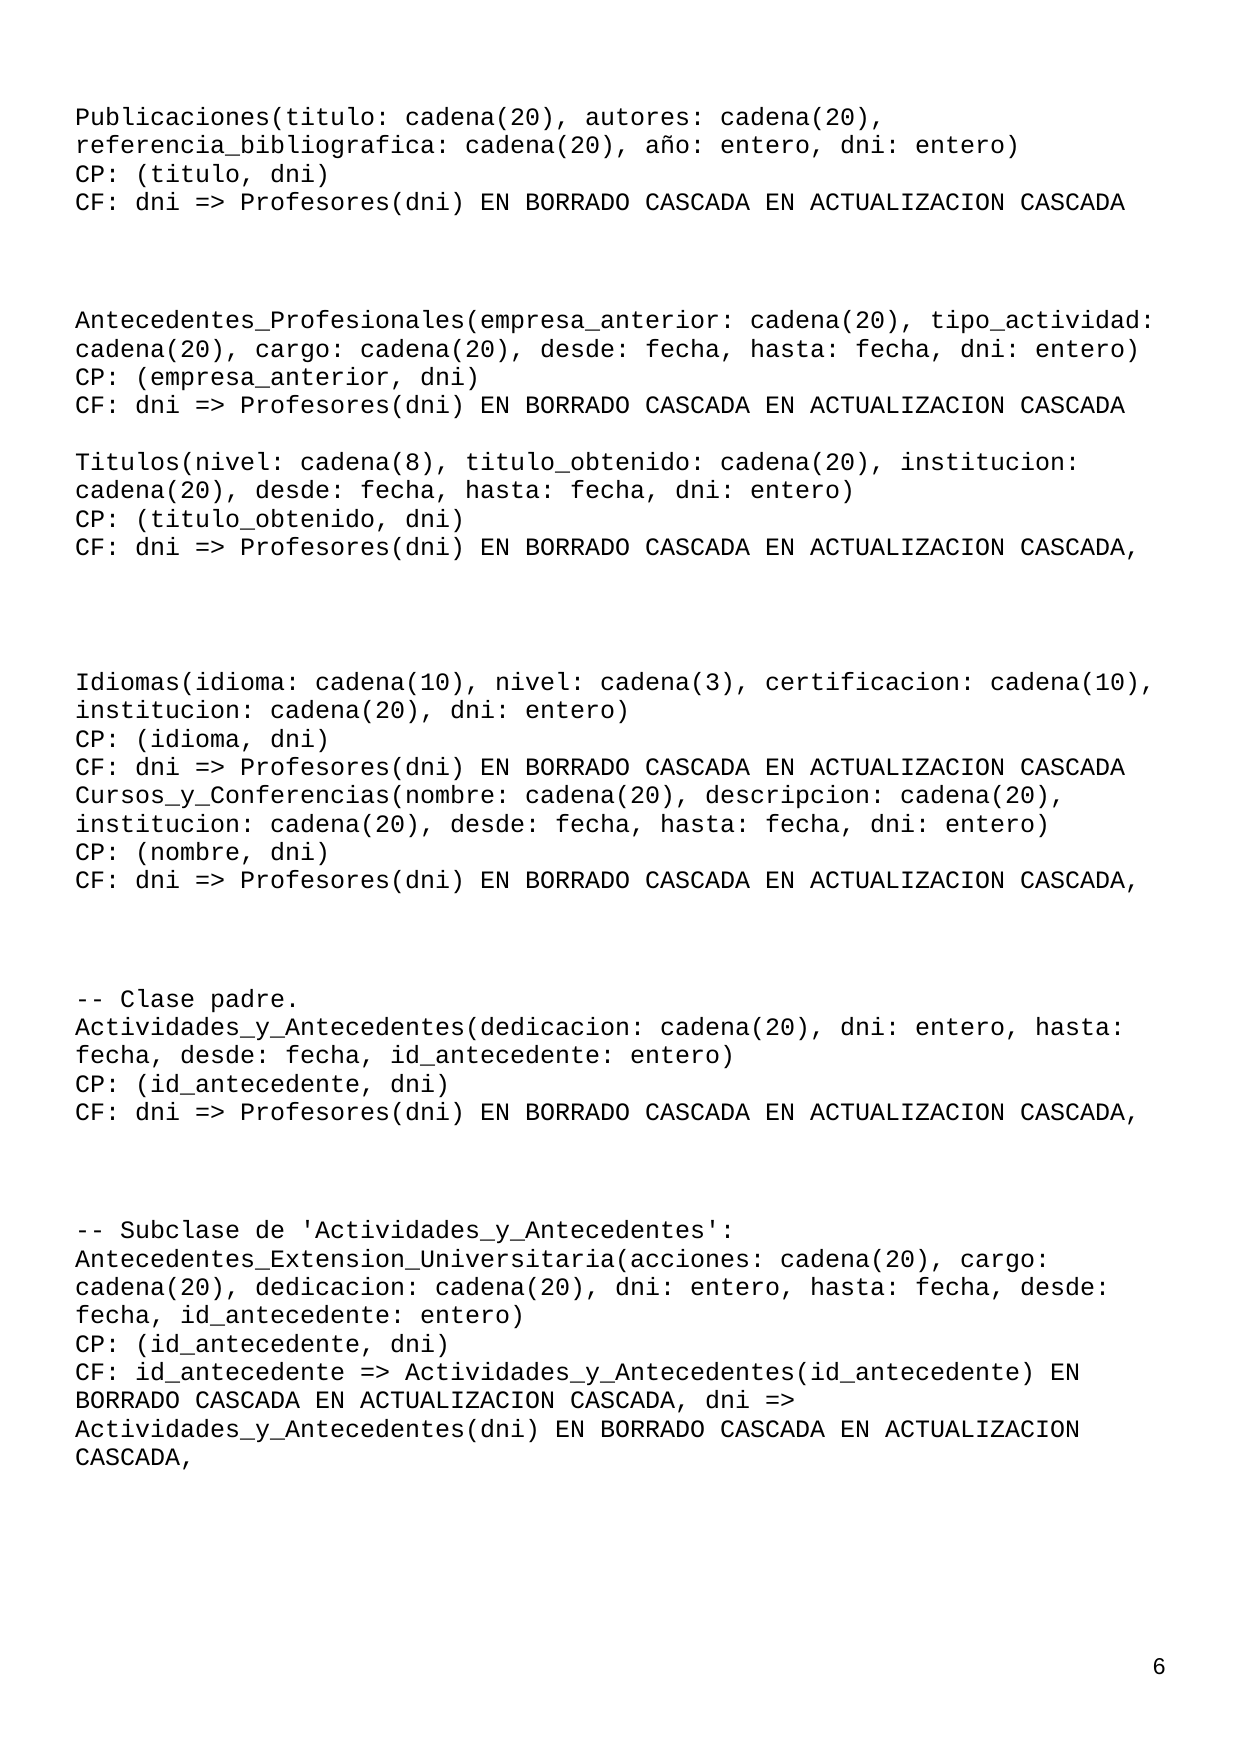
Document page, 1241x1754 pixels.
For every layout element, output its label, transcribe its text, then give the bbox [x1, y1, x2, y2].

text CP: (idioma, dni) [75, 726, 1165, 754]
text Cursos_y_Conferencias(nombre: cadena(20), descripcion: cadena(20), institucion: cadena(20), desde: fecha, hasta: fecha, dni: entero) [75, 783, 1165, 839]
text Publicaciones(titulo: cadena(20), autores: cadena(20), referencia_bibliografica: cadena(20), año: entero, dni: entero) [75, 104, 1165, 161]
text CF: id_antecedente => Actividades_y_Antecedentes(id_antecedente) EN BORRADO CASCADA EN ACTUALIZACION CASCADA, dni => Actividades_y_Antecedentes(dni) EN BORRADO CASCADA EN ACTUALIZACION CASCADA, [75, 1359, 1165, 1473]
text CP: (titulo_obtenido, dni) [75, 506, 1165, 534]
text CF: dni => Profesores(dni) EN BORRADO CASCADA EN ACTUALIZACION CASCADA [75, 754, 1165, 783]
text CP: (nombre, dni) [75, 839, 1165, 868]
text CF: dni => Profesores(dni) EN BORRADO CASCADA EN ACTUALIZACION CASCADA, [75, 868, 1165, 896]
text Actividades_y_Antecedentes(dedicacion: cadena(20), dni: entero, hasta: fecha, desde: fecha, id_antecedente: entero) [75, 1014, 1165, 1071]
text Titulos(nivel: cadena(8), titulo_obtenido: cadena(20), institucion: cadena(20), desde: fecha, hasta: fecha, dni: entero) [75, 449, 1165, 506]
text Antecedentes_Profesionales(empresa_anterior: cadena(20), tipo_actividad: cadena(20), cargo: cadena(20), desde: fecha, hasta: fecha, dni: entero) [75, 308, 1165, 364]
text CP: (id_antecedente, dni) [75, 1071, 1165, 1099]
text CF: dni => Profesores(dni) EN BORRADO CASCADA EN ACTUALIZACION CASCADA, [75, 1099, 1165, 1128]
text -- Subclase de 'Actividades_y_Antecedentes': [75, 1218, 1165, 1246]
text CP: (empresa_anterior, dni) [75, 364, 1165, 393]
text CF: dni => Profesores(dni) EN BORRADO CASCADA EN ACTUALIZACION CASCADA, [75, 534, 1165, 563]
text CP: (titulo, dni) [75, 161, 1165, 189]
text -- Clase padre. [75, 986, 1165, 1014]
text CF: dni => Profesores(dni) EN BORRADO CASCADA EN ACTUALIZACION CASCADA [75, 393, 1165, 421]
text Idiomas(idioma: cadena(10), nivel: cadena(3), certificacion: cadena(10), institucion: cadena(20), dni: entero) [75, 669, 1165, 726]
text Antecedentes_Extension_Universitaria(acciones: cadena(20), cargo: cadena(20), dedicacion: cadena(20), dni: entero, hasta: fecha, desde: fecha, id_antecedente: entero) [75, 1246, 1165, 1331]
text CP: (id_antecedente, dni) [75, 1331, 1165, 1359]
text CF: dni => Profesores(dni) EN BORRADO CASCADA EN ACTUALIZACION CASCADA [75, 189, 1165, 218]
